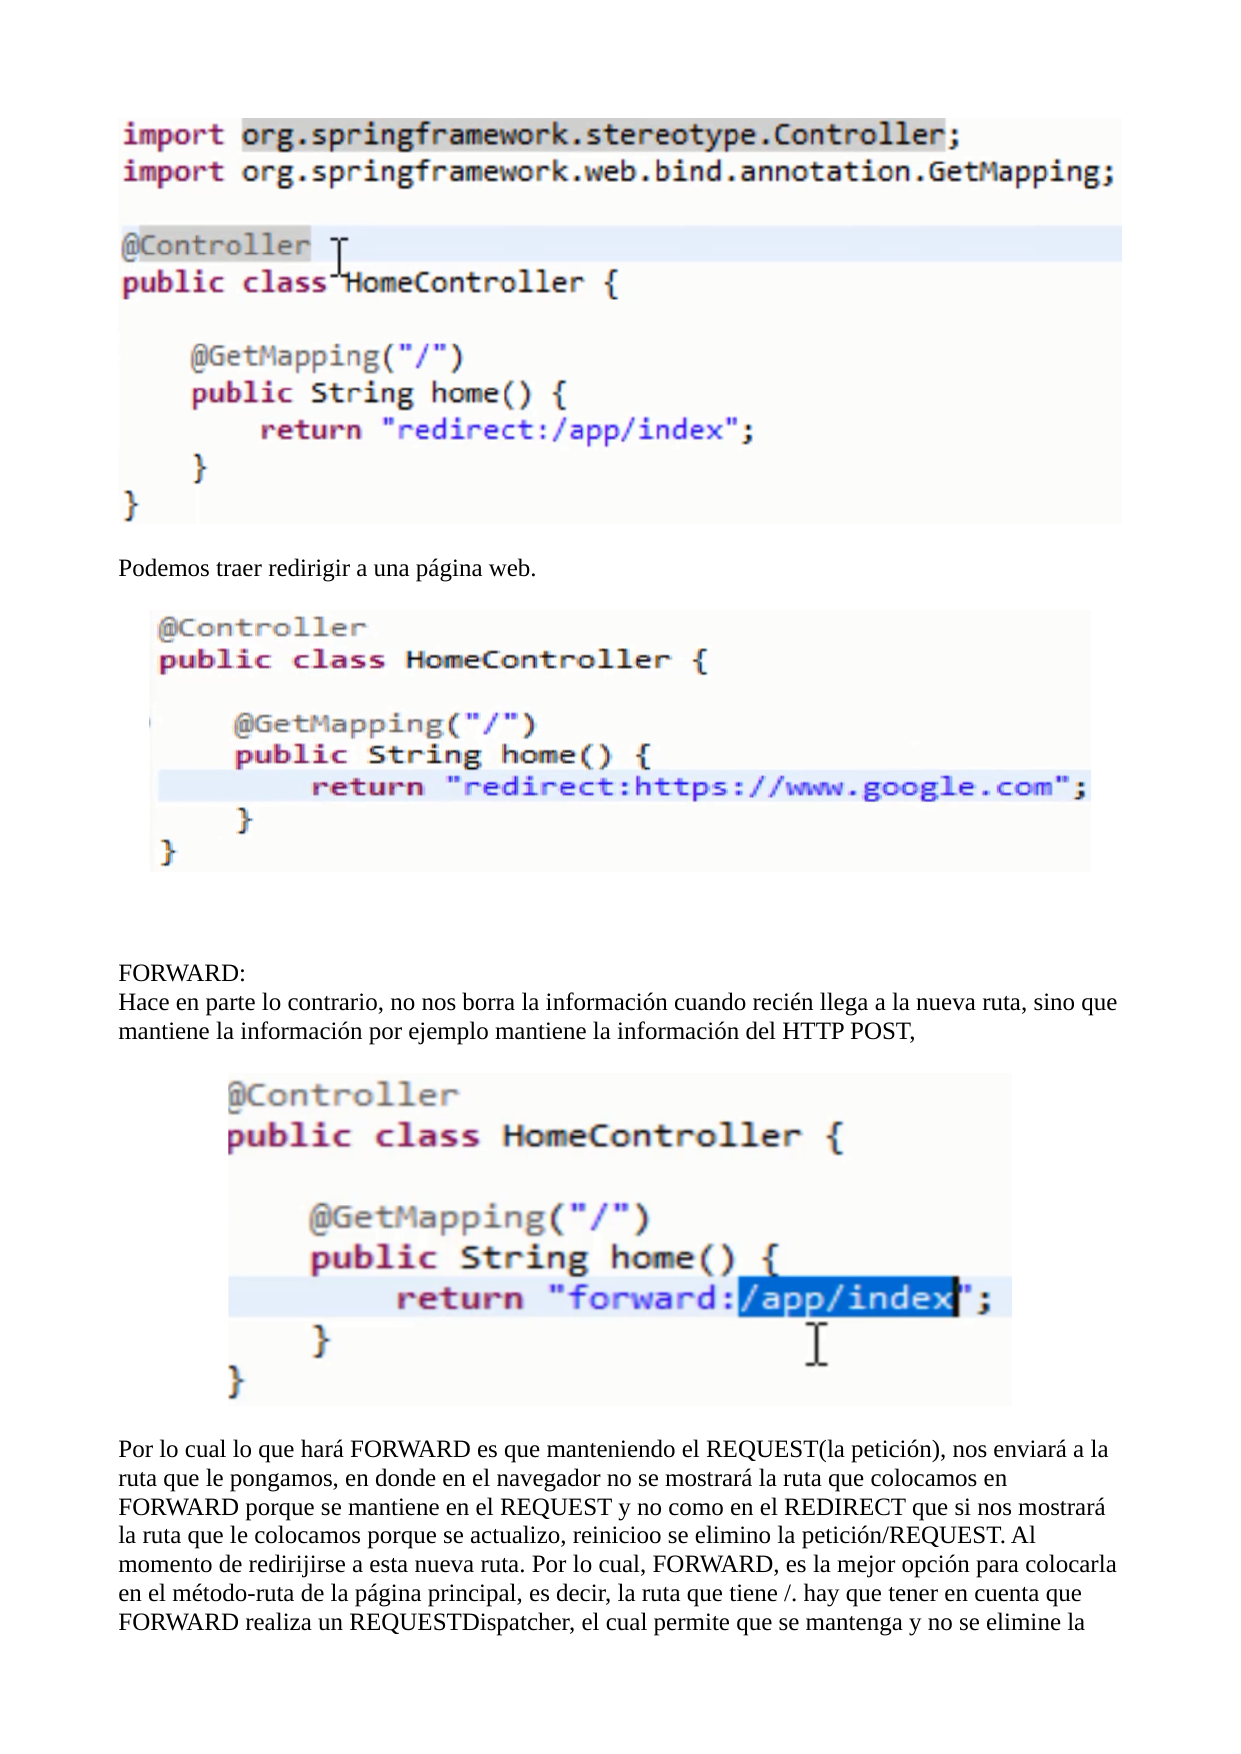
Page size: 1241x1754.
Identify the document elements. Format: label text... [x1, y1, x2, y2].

text FORWARD: [118, 958, 1122, 987]
text Por lo cual lo que hará FORWARD es que manteniendo el REQUEST(la petición), nos enviará a la ruta que le pongamos, en donde en el navegador no se mostrará la ruta que colocamos en FORWARD porque se mantiene en el REQUEST y no como en el REDIRECT que si nos mostrará la ruta que le colocamos porque se actualizo, reinicioo se elimino la petición/REQUEST. Al momento de redirijirse a esta nueva ruta. Por lo cual, FORWARD, es la mejor opción para colocarla en el método-ruta de la página principal, es decir, la ruta que tiene /. hay que tener en cuenta que FORWARD realiza un REQUESTDispatcher, el cual permite que se mantenga y no se elimine la [118, 1434, 1122, 1636]
text Podemos traer redirigir a una página web. [118, 553, 1122, 582]
text Hace en parte lo contrario, no nos borra la información cuando recién llega a la nueva ruta, sino que mantiene la información por ejemplo mantiene la información del HTTP POST, [118, 987, 1122, 1044]
